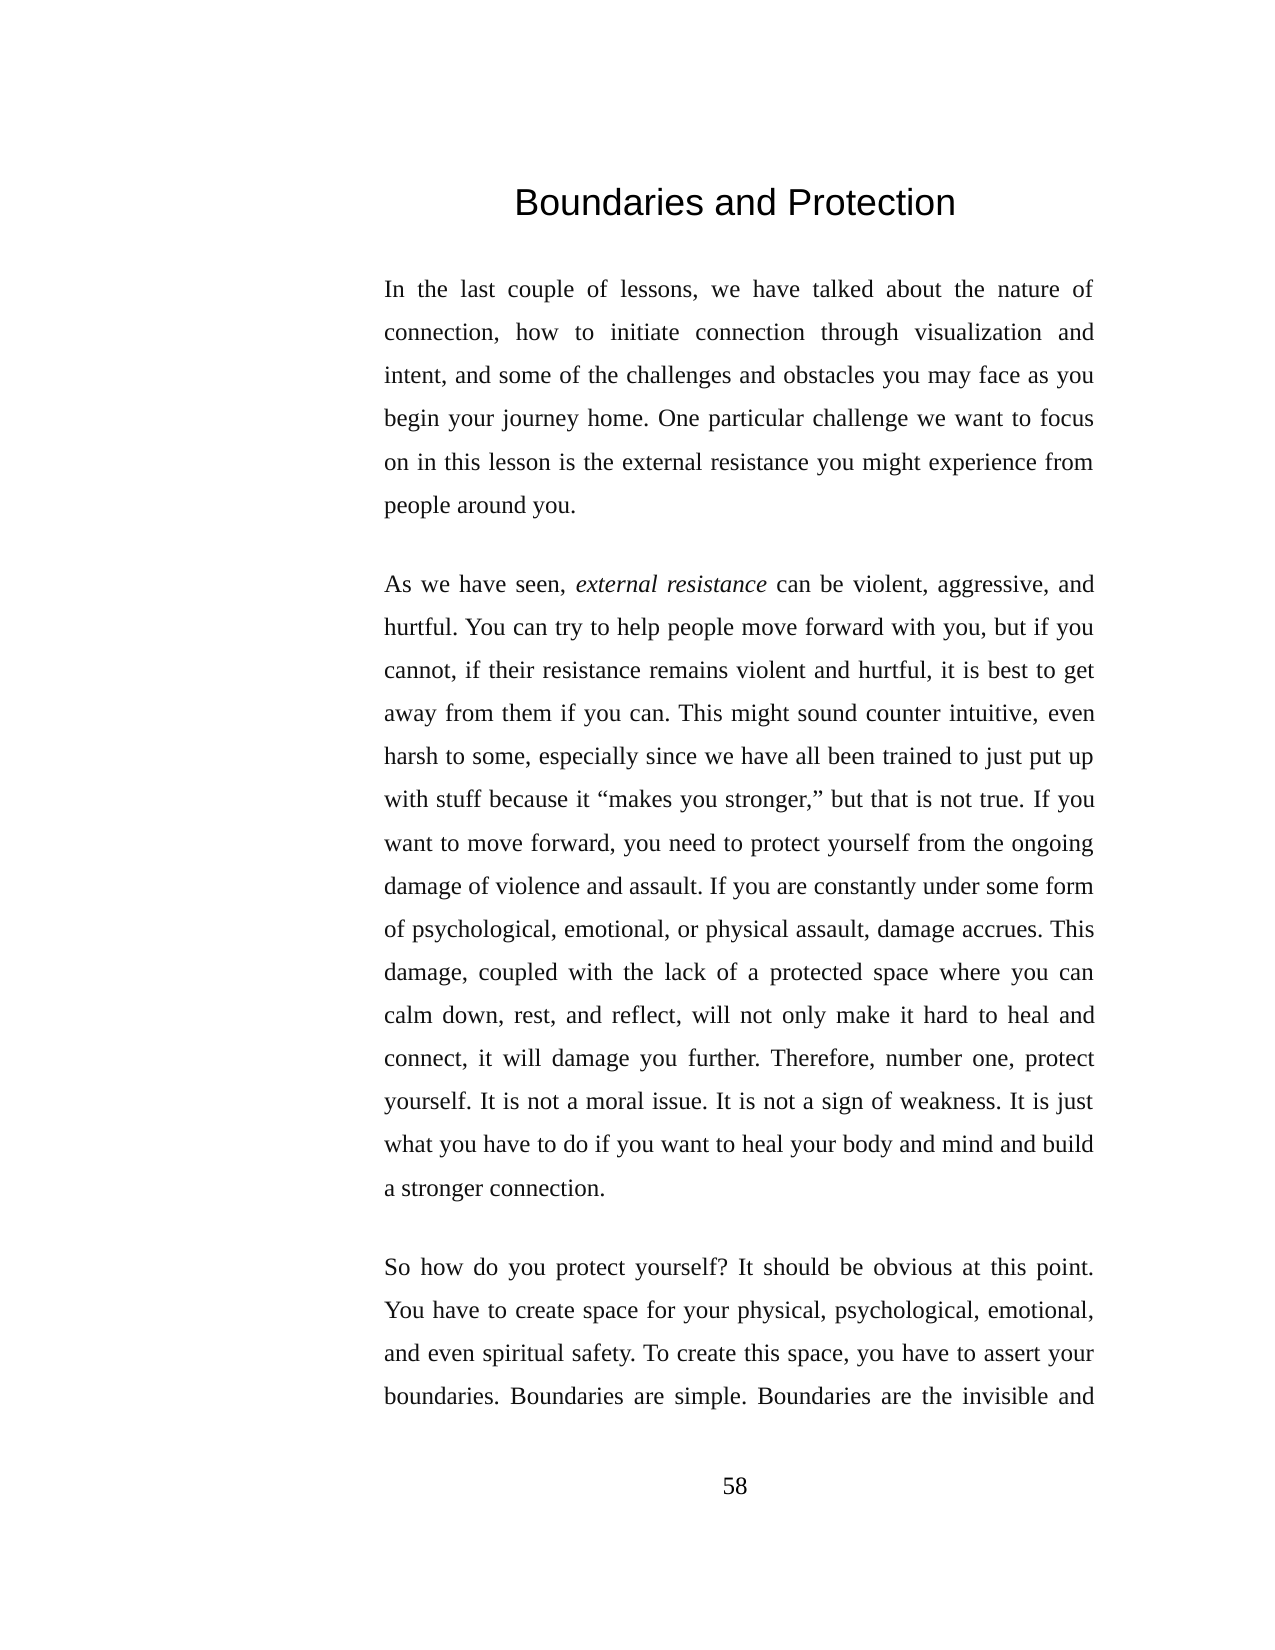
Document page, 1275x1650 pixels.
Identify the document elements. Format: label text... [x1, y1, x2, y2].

text As we have seen, external resistance can be violent, aggressive, and hurtful. You can try to help people move forward with you, but if you cannot, if their resistance remains violent and hurtful, it is best to get away from them if you can. This might sound counter intuitive, even harsh to some, especially since we have all been trained to just put up with stuff because it “makes you stronger,” but that is not true. If you want to move forward, you need to protect yourself from the ongoing damage of violence and assault. If you are constantly under some form of psychological, emotional, or physical assault, damage accrues. This damage, coupled with the lack of a protected space where you can calm down, rest, and reflect, will not only make it hard to heal and connect, it will damage you further. Therefore, number one, protect yourself. It is not a moral issue. It is not a sign of weakness. It is just what you have to do if you want to heal your body and mind and build a stronger connection. [384, 569, 1095, 1201]
subtitle Boundaries and Protection [375, 180, 1095, 223]
text In the last couple of lessons, we have talked about the nature of connection, how to initiate connection through visualization and intent, and some of the challenges and obstacles you may face as you begin your journey home. One particular challenge we want to focus on in this lesson is the external resistance you might experience from people around you. [384, 274, 1095, 518]
text So how do you protect yourself? It should be obvious at this point. You have to create space for your physical, psychological, emotional, and even spiritual safety. To create this space, you have to assert your boundaries. Boundaries are simple. Boundaries are the invisible and [384, 1252, 1095, 1410]
